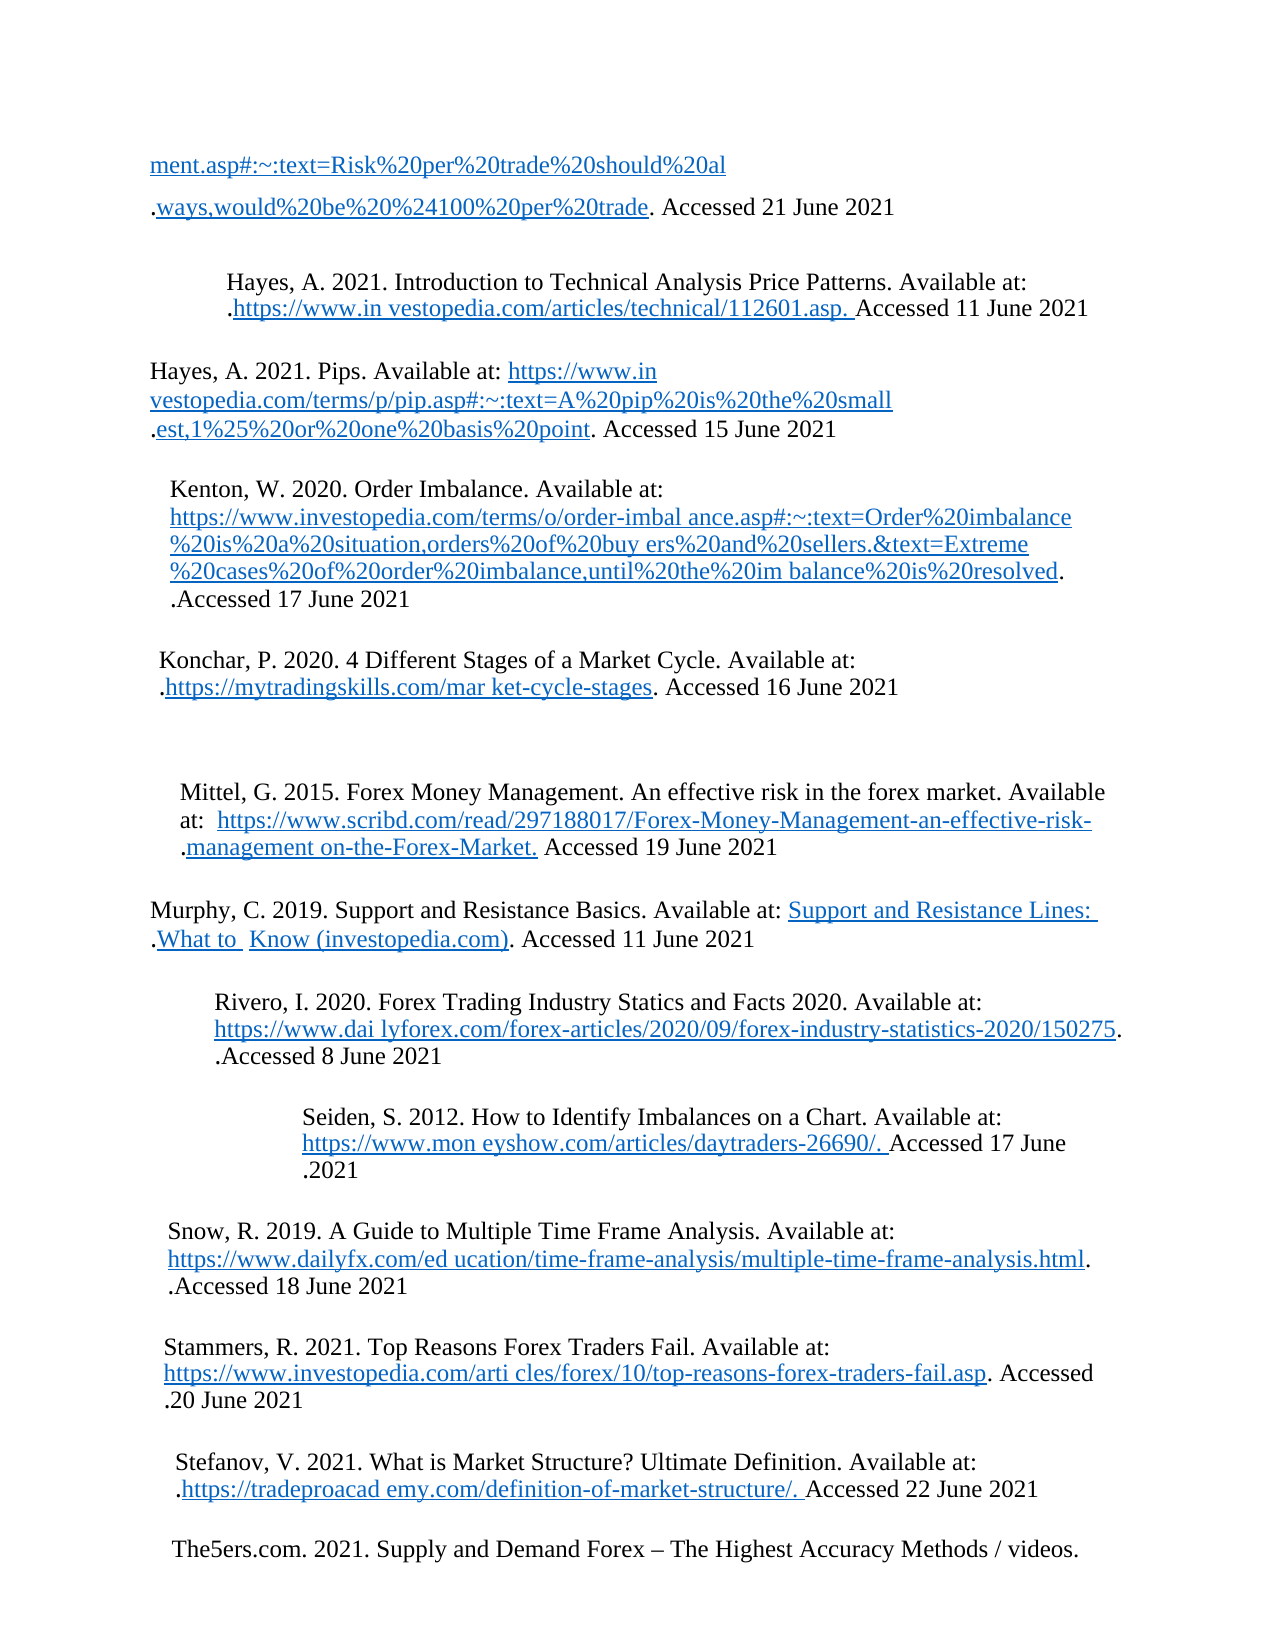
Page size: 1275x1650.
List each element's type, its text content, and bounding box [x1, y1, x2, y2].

text ways,would%20be%20%24100%20per%20trade. Accessed 21 June 2021. [150, 192, 1124, 226]
text ment.asp#:~:text=Risk%20per%20trade%20should%20al [150, 150, 1124, 179]
text est,1%25%20or%20one%20basis%20point. Accessed 15 June 2021. [150, 414, 1124, 447]
text Hayes, A. 2021. Introduction to Technical Analysis Price Patterns. Available at: https://www.in vestopedia.com/articles/technical/112601.asp. Accessed 11 June 2021. [227, 269, 1124, 327]
text The5ers.com. 2021. Supply and Demand Forex – The Highest Accuracy Methods / videos. Available at: https://the5ers.com/supply-and-demand-forex/. Accessed 18 June 2021. [172, 1537, 1124, 1563]
text Stefanov, V. 2021. What is Market Structure? Ultimate Definition. Available at: https://tradeproacad emy.com/definition-of-market-structure/. Accessed 22 June 2021. [175, 1448, 1124, 1507]
text vestopedia.com/terms/p/pip.asp#:~:text=A%20pip%20is%20the%20small [150, 385, 1124, 414]
text Konchar, P. 2020. 4 Different Stages of a Market Cycle. Available at: https://mytradingskills.com/mar ket-cycle-stages. Accessed 16 June 2021. [159, 647, 1125, 706]
text Rivero, I. 2020. Forex Trading Industry Statics and Facts 2020. Available at: https://www.dai lyforex.com/forex-articles/2020/09/forex-industry-statistics-2020/150275. Accessed 8 June 2021. [214, 988, 1124, 1075]
text Seiden, S. 2012. How to Identify Imbalances on a Chart. Available at: https://www.mon eyshow.com/articles/daytraders-26690/. Accessed 17 June 2021. [302, 1104, 1124, 1188]
text Stammers, R. 2021. Top Reasons Forex Traders Fail. Available at: https://www.investopedia.com/arti cles/forex/10/top-reasons-forex-traders-fail.asp. Accessed 20 June 2021. [164, 1334, 1124, 1419]
text Murphy, C. 2019. Support and Resistance Basics. Available at: Support and Resistance Lines: What to Know (investopedia.com). Accessed 11 June 2021. [150, 895, 1124, 958]
text Mittel, G. 2015. Forex Money Management. An effective risk in the forex market. Available at: https://www.scribd.com/read/297188017/Forex-Money-Management-an-effective-risk-management on-the-Forex-Market. Accessed 19 June 2021. [180, 779, 1124, 866]
text Hayes, A. 2021. Pips. Available at: https://www.in [150, 356, 1124, 385]
text Snow, R. 2019. A Guide to Multiple Time Frame Analysis. Available at: https://www.dailyfx.com/ed ucation/time-frame-analysis/multiple-time-frame-analysis.html. Accessed 18 June 2021. [168, 1218, 1124, 1305]
text Kenton, W. 2020. Order Imbalance. Available at: https://www.investopedia.com/terms/o/order-imbal ance.asp#:~:text=Order%20imbalance%20is%20a%20situation,orders%20of%20buy ers%20and%20sellers.&text=Extreme%20cases%20of%20order%20imbalance,until%20the%20im balance%20is%20resolved. Accessed 17 June 2021. [170, 476, 1125, 617]
